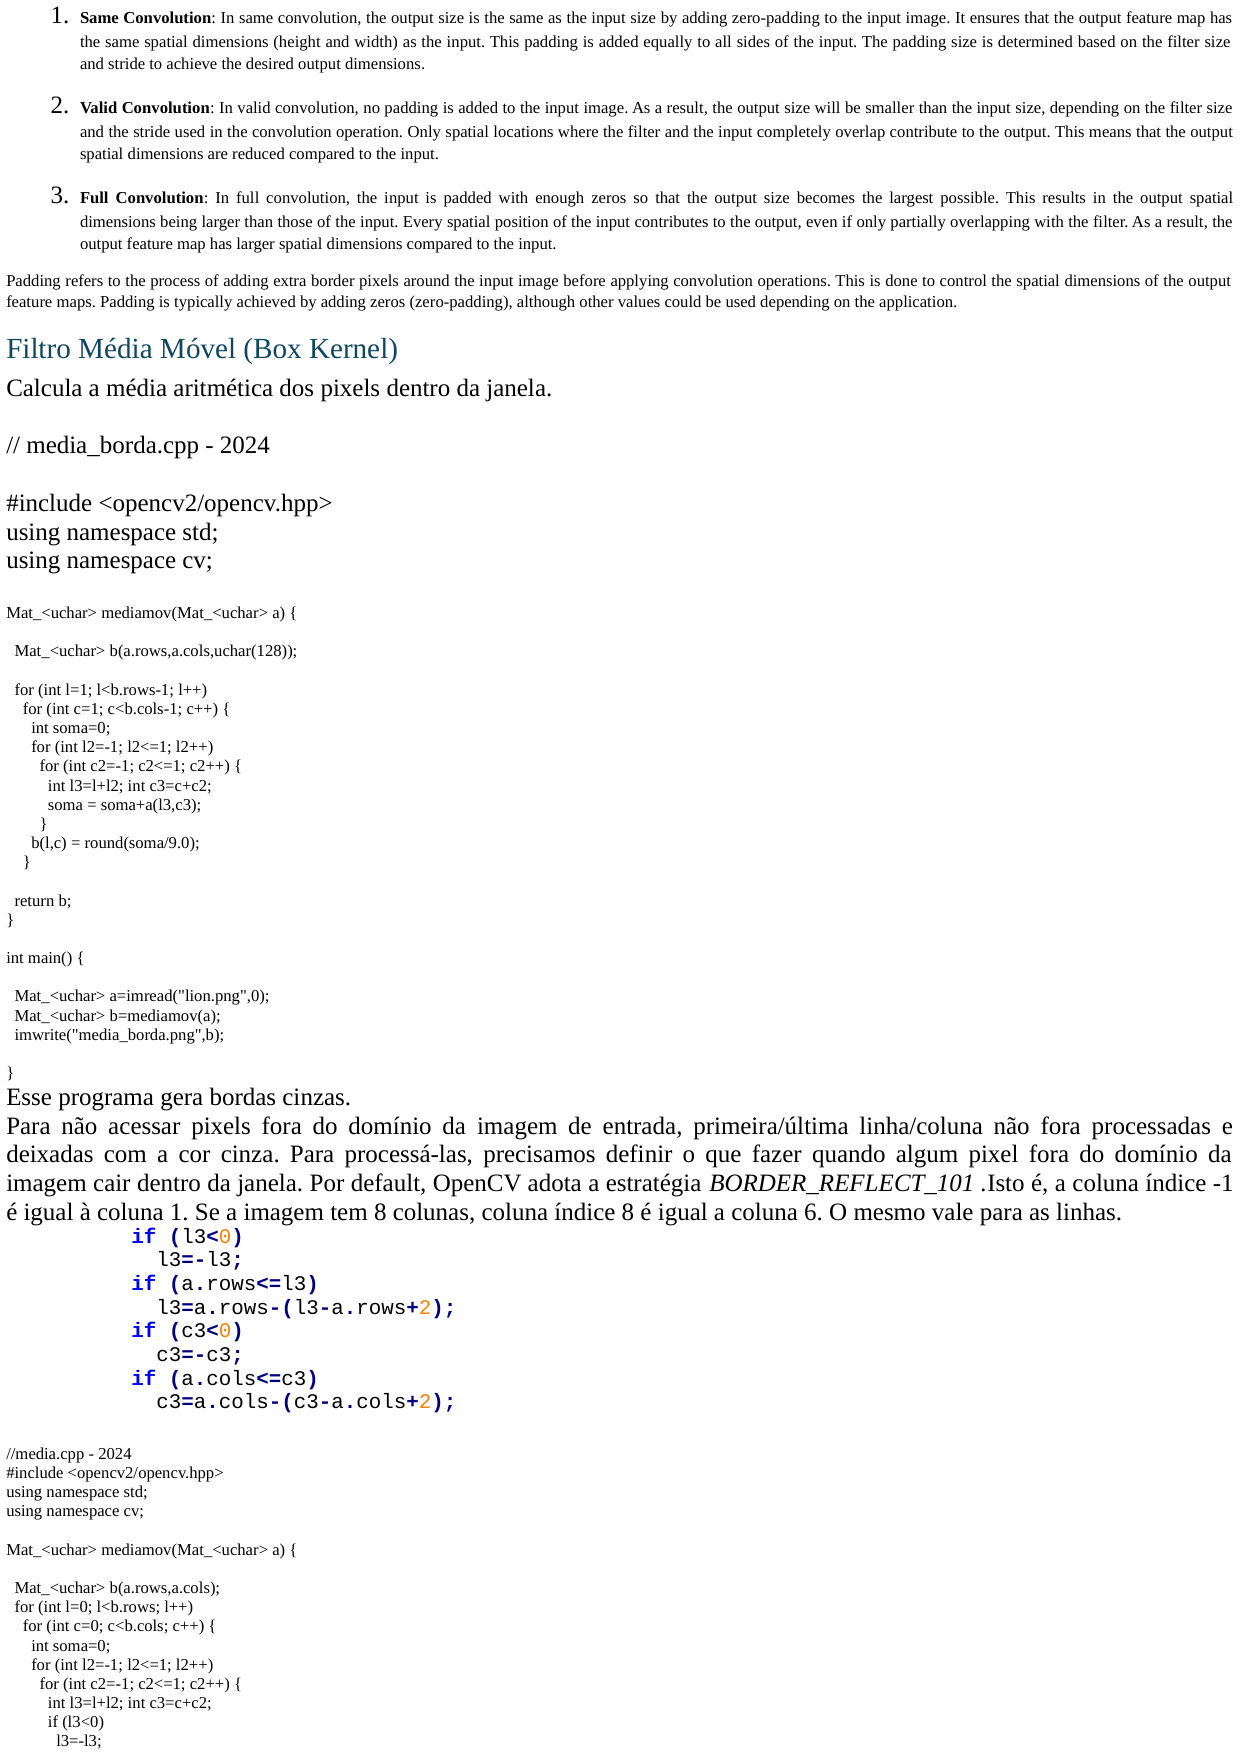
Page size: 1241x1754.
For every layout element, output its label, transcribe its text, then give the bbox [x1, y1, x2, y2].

text #include <opencv2/opencv.hpp> [6, 488, 1234, 517]
text l3=-l3; [6, 1731, 1234, 1750]
text Mat_<uchar> b=mediamov(a); [6, 1005, 1234, 1024]
text c3=a.cols-(c3-a.cols+2); [6, 1391, 1234, 1415]
text int soma=0; [6, 1635, 1234, 1654]
text int l3=l+l2; int c3=c+c2; [6, 775, 1234, 794]
text imwrite("media_borda.png",b); [6, 1024, 1234, 1044]
list Full Convolution: In full convolution, the input is padded with enough zeros so that the output size becomes the largest possible. This results in the output spatial dimensions being larger than those of the input. Every spatial position of the input contributes to the output, even if only partially overlapping with the filter. As a result, the output feature map has larger spatial dimensions compared to the input. [50, 180, 1234, 253]
text if (l3<0) [6, 1226, 1234, 1249]
text Mat_<uchar> b(a.rows,a.cols); [6, 1578, 1234, 1597]
text #include <opencv2/opencv.hpp> [6, 1463, 1234, 1482]
subtitle Filtro Média Móvel (Box Kernel) [6, 331, 1234, 364]
text Esse programa gera bordas cinzas. [6, 1082, 1234, 1111]
text for (int l2=-1; l2<=1; l2++) [6, 737, 1234, 756]
text c3=-c3; [6, 1344, 1234, 1368]
text if (l3<0) [6, 1712, 1234, 1731]
text Padding refers to the process of adding extra border pixels around the input image before applying convolution operations. This is done to control the spatial dimensions of the output feature maps. Padding is typically achieved by adding zeros (zero-padding), although other values could be used depending on the application. [6, 270, 1234, 311]
text using namespace std; [6, 517, 1234, 545]
text } [6, 852, 1234, 871]
text using namespace cv; [6, 1501, 1234, 1520]
text soma = soma+a(l3,c3); [6, 794, 1234, 814]
text int main() { [6, 948, 1234, 967]
text } [6, 1063, 1234, 1082]
text for (int l2=-1; l2<=1; l2++) [6, 1654, 1234, 1674]
text for (int c2=-1; c2<=1; c2++) { [6, 756, 1234, 775]
text using namespace std; [6, 1482, 1234, 1501]
text return b; [6, 890, 1234, 909]
text for (int l=1; l<b.rows-1; l++) [6, 679, 1234, 699]
list Valid Convolution: In valid convolution, no padding is added to the input image. As a result, the output size will be smaller than the input size, depending on the filter size and the stride used in the convolution operation. Only spatial locations where the filter and the input completely overlap contribute to the output. This means that the output spatial dimensions are reduced compared to the input. [50, 90, 1234, 163]
text l3=-l3; [6, 1249, 1234, 1273]
text for (int c2=-1; c2<=1; c2++) { [6, 1674, 1234, 1693]
text //media.cpp - 2024 [6, 1444, 1234, 1463]
text b(l,c) = round(soma/9.0); [6, 833, 1234, 852]
text if (c3<0) [6, 1320, 1234, 1344]
text using namespace cv; [6, 545, 1234, 574]
list Same Convolution: In same convolution, the output size is the same as the input size by adding zero-padding to the input image. It ensures that the output feature map has the same spatial dimensions (height and width) as the input. This padding is added equally to all sides of the input. The padding size is determined based on the filter size and stride to achieve the desired output dimensions. [50, 0, 1234, 73]
text Calcula a média aritmética dos pixels dentro da janela. [6, 373, 1234, 402]
text Mat_<uchar> a=imread("lion.png",0); [6, 986, 1234, 1005]
text int soma=0; [6, 718, 1234, 737]
text int l3=l+l2; int c3=c+c2; [6, 1693, 1234, 1712]
text // media_borda.cpp - 2024 [6, 430, 1234, 459]
text } [6, 814, 1234, 833]
text l3=a.rows-(l3-a.rows+2); [6, 1297, 1234, 1320]
text Mat_<uchar> mediamov(Mat_<uchar> a) { [6, 603, 1234, 622]
text } [6, 909, 1234, 929]
text if (a.cols<=c3) [6, 1368, 1234, 1391]
text for (int c=0; c<b.cols; c++) { [6, 1616, 1234, 1635]
text Para não acessar pixels fora do domínio da imagem de entrada, primeira/última linha/coluna não fora processadas e deixadas com a cor cinza. Para processá-las, precisamos definir o que fazer quando algum pixel fora do domínio da imagem cair dentro da janela. Por default, OpenCV adota a estratégia BORDER_REFLECT_101 .Isto é, a coluna índice -1 é igual à coluna 1. Se a imagem tem 8 colunas, coluna índice 8 é igual a coluna 6. O mesmo vale para as linhas. [6, 1111, 1234, 1226]
text for (int l=0; l<b.rows; l++) [6, 1597, 1234, 1616]
text if (a.rows<=l3) [6, 1273, 1234, 1297]
text Mat_<uchar> mediamov(Mat_<uchar> a) { [6, 1539, 1234, 1559]
text Mat_<uchar> b(a.rows,a.cols,uchar(128)); [6, 641, 1234, 660]
text for (int c=1; c<b.cols-1; c++) { [6, 699, 1234, 718]
